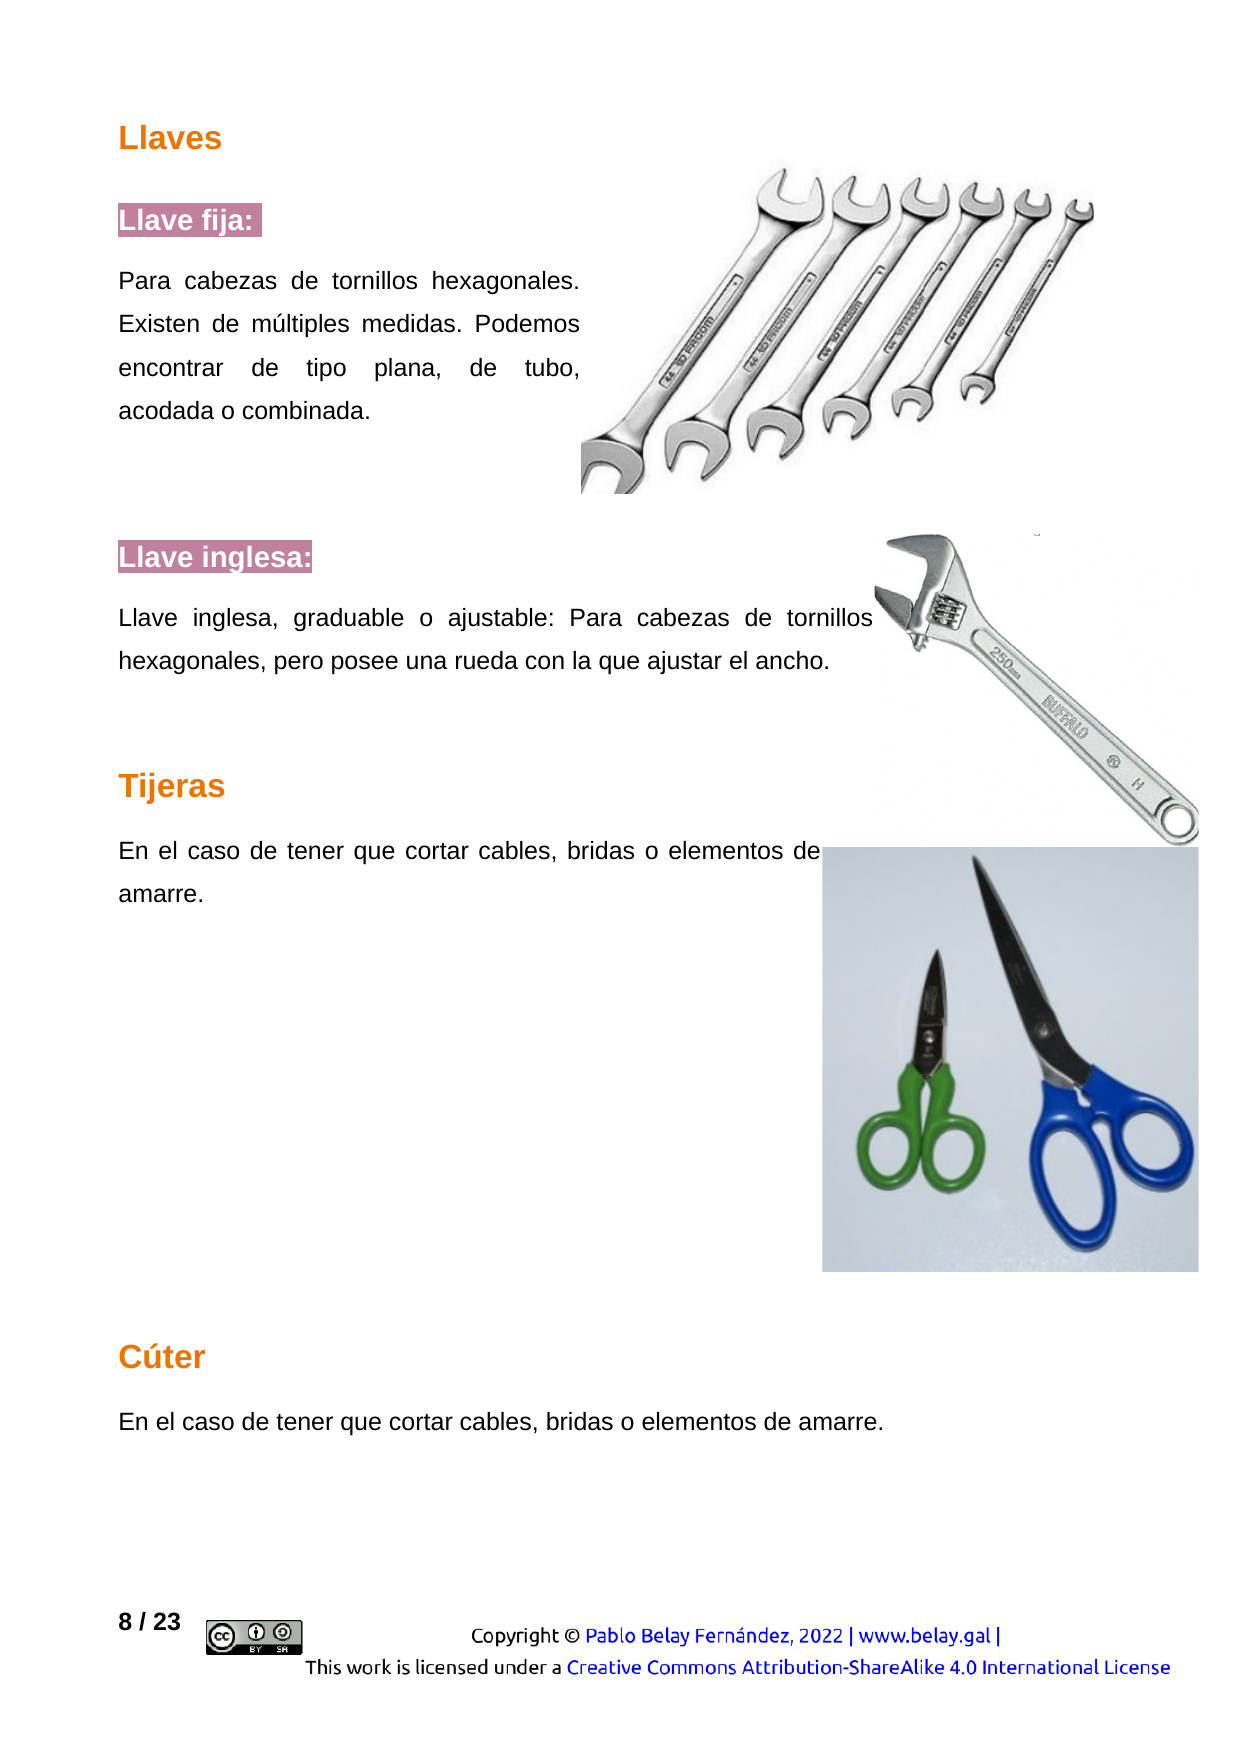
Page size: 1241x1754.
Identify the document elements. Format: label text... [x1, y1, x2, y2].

subtitle Llave inglesa: [118, 539, 874, 573]
subtitle Llave fija: [1094, 203, 1122, 237]
picture [200, 1604, 1205, 1690]
picture [822, 534, 1199, 1272]
text [1094, 266, 1122, 424]
subtitle Cúter [118, 1336, 1122, 1375]
text Para cabezas de tornillos hexagonales. Existen de múltiples medidas. Podemos encontrar de tipo plana, de tubo, acodada o combinada. [118, 266, 581, 424]
picture [581, 158, 1094, 494]
subtitle Llave fija: [262, 203, 581, 237]
text En el caso de tener que cortar cables, bridas o elementos de amarre. [118, 1407, 1122, 1436]
subtitle Tijeras [118, 766, 874, 804]
subtitle Llaves [118, 118, 1122, 157]
text Llave inglesa, graduable o ajustable: Para cabezas de tornillos hexagonales, pero posee una rueda con la que ajustar el ancho. [118, 603, 874, 674]
text En el caso de tener que cortar cables, bridas o elementos de amarre. [118, 836, 874, 908]
